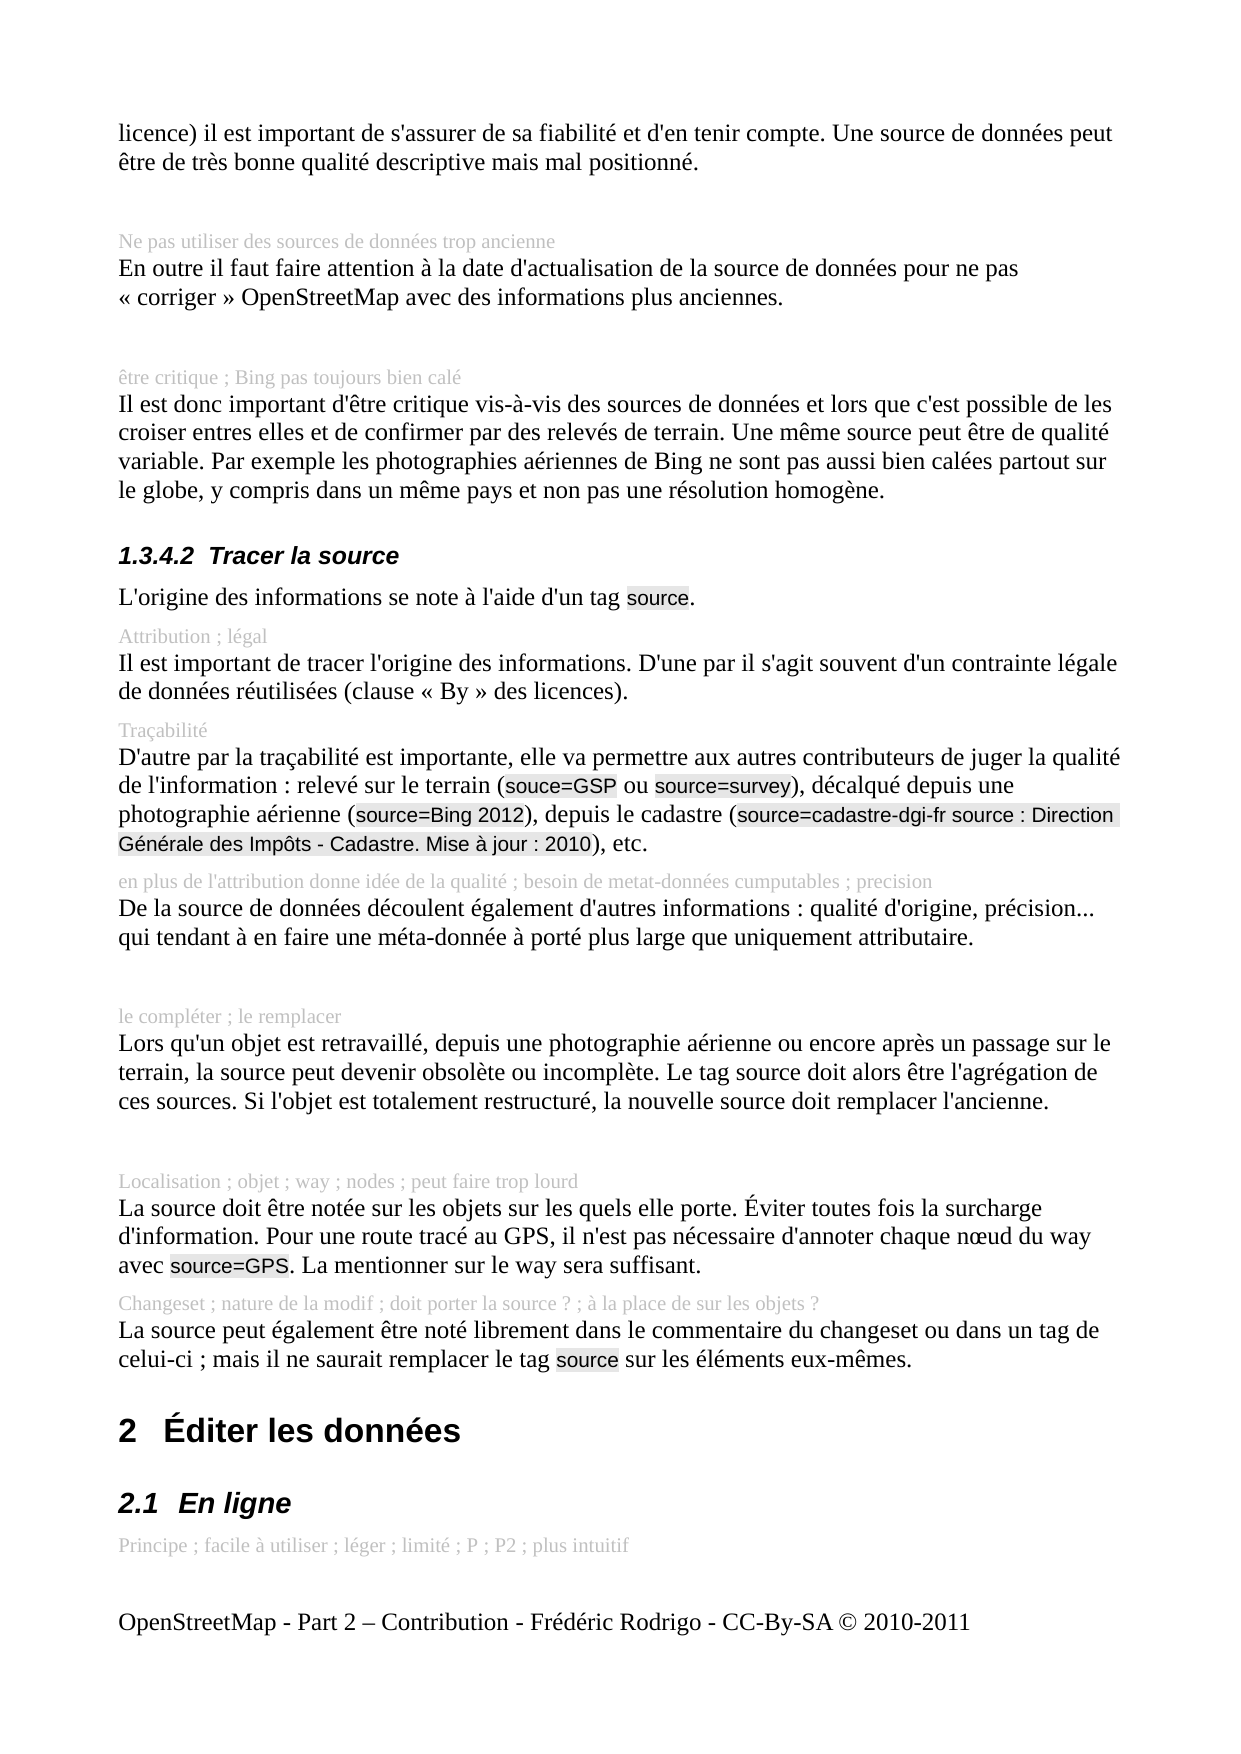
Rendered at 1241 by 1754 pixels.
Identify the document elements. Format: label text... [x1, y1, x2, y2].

text le compléter ; le remplacer [118, 1004, 1122, 1028]
text Lors qu'un objet est retravaillé, depuis une photographie aérienne ou encore après un passage sur le terrain, la source peut devenir obsolète ou incomplète. Le tag source doit alors être l'agrégation de ces sources. Si l'objet est totalement restructuré, la nouvelle source doit remplacer l'ancienne. [118, 1028, 1122, 1115]
text Traçabilité [118, 718, 1122, 742]
text De la source de données découlent également d'autres informations : qualité d'origine, précision... qui tendant à en faire une méta-donnée à porté plus large que uniquement attributaire. [118, 893, 1122, 951]
text La source peut également être noté librement dans le commentaire du changeset ou dans un tag de celui-ci ; mais il ne saurait remplacer le tag source sur les éléments eux-mêmes. [118, 1315, 1122, 1373]
subtitle Éditer les données [118, 1410, 1122, 1449]
text être critique ; Bing pas toujours bien calé [118, 365, 1122, 389]
text Localisation ; objet ; way ; nodes ; peut faire trop lourd [118, 1168, 1122, 1193]
text La source doit être notée sur les objets sur les quels elle porte. Éviter toutes fois la surcharge d'information. Pour une route tracé au GPS, il n'est pas nécessaire d'annoter chaque nœud du way avec source=GPS. La mentionner sur le way sera suffisant. [118, 1193, 1122, 1279]
text En outre il faut faire attention à la date d'actualisation de la source de données pour ne pas « corriger » OpenStreetMap avec des informations plus anciennes. [118, 253, 1122, 311]
text Changeset ; nature de la modif ; doit porter la source ? ; à la place de sur les objets ? [118, 1291, 1122, 1315]
subtitle En ligne [118, 1487, 1122, 1520]
text en plus de l'attribution donne idée de la qualité ; besoin de metat-données cumputables ; precision [118, 869, 1122, 893]
text Il est donc important d'être critique vis-à-vis des sources de données et lors que c'est possible de les croiser entres elles et de confirmer par des relevés de terrain. Une même source peut être de qualité variable. Par exemple les photographies aériennes de Bing ne sont pas aussi bien calées partout sur le globe, y compris dans un même pays et non pas une résolution homogène. [118, 389, 1122, 504]
text Principe ; facile à utiliser ; léger ; limité ; P ; P2 ; plus intuitif [118, 1533, 1122, 1557]
text Il est important de tracer l'origine des informations. D'une par il s'agit souvent d'un contrainte légale de données réutilisées (clause « By » des licences). [118, 648, 1122, 705]
text D'autre par la traçabilité est importante, elle va permettre aux autres contributeurs de juger la qualité de l'information : relevé sur le terrain (souce=GSP ou source=survey), décalqué depuis une photographie aérienne (source=Bing 2012), depuis le cadastre (source=cadastre-dgi-fr source : Direction Générale des Impôts - Cadastre. Mise à jour : 2010), etc. [118, 742, 1122, 857]
text Attribution ; légal [118, 623, 1122, 648]
text licence) il est important de s'assurer de sa fiabilité et d'en tenir compte. Une source de données peut être de très bonne qualité descriptive mais mal positionné. [118, 118, 1122, 176]
text Ne pas utiliser des sources de données trop ancienne [118, 229, 1122, 253]
subtitle Tracer la source [118, 541, 1122, 570]
text L'origine des informations se note à l'aide d'un tag source. [118, 582, 1122, 611]
